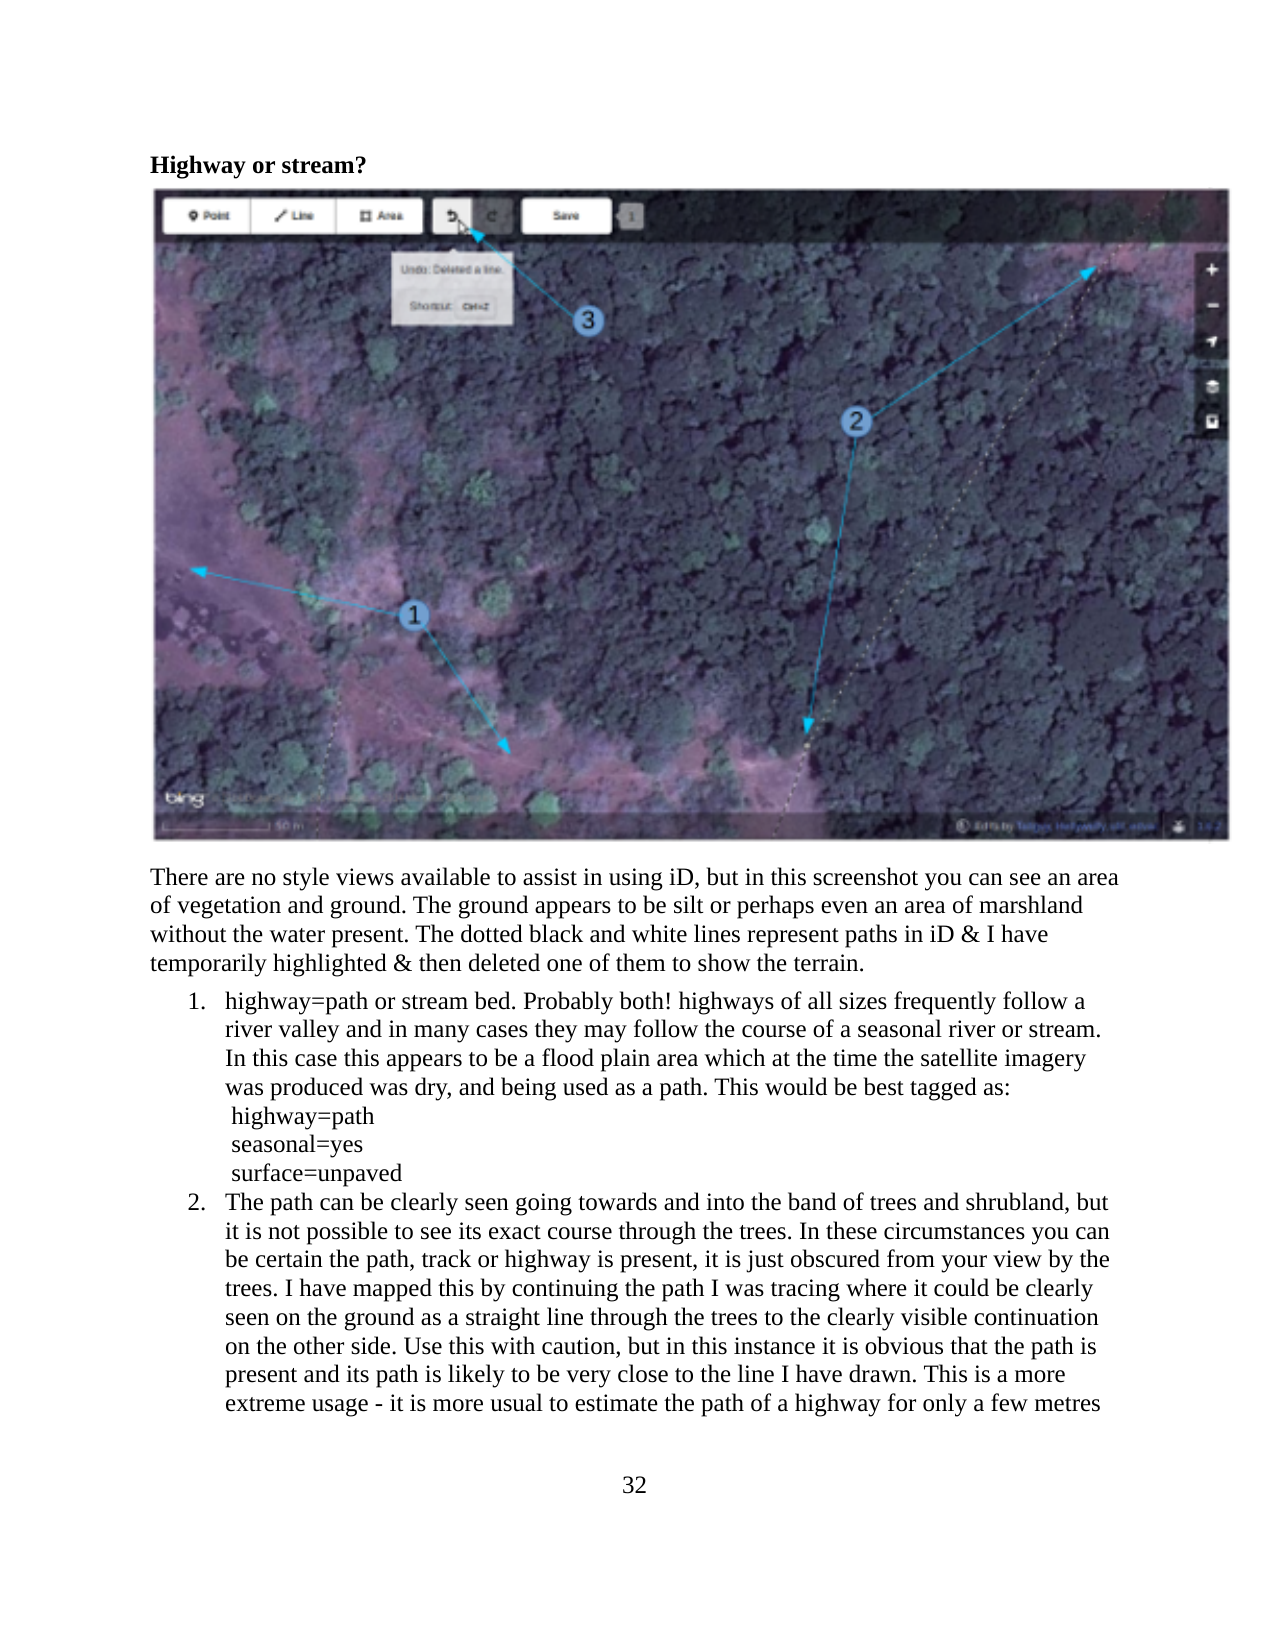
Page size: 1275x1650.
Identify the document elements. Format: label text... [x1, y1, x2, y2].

text Highway or stream? [150, 150, 1125, 179]
list highway=path or stream bed. Probably both! highways of all sizes frequently follow a river valley and in many cases they may follow the course of a seasonal river or stream. In this case this appears to be a flood plain area which at the time the satellite imagery was produced was dry, and being used as a path. This would be best tagged as: highway=path seasonal=yes surface=unpaved [187, 986, 1125, 1187]
picture [150, 187, 1234, 844]
list The path can be clearly seen going towards and into the band of trees and shrubland, but it is not possible to see its exact course through the trees. In these circumstances you can be certain the path, track or highway is present, it is just obscured from your view by the trees. I have mapped this by continuing the path I was tracing where it could be clearly seen on the ground as a straight line through the trees to the clearly visible continuation on the other side. Use this with caution, but in this instance it is obvious that the path is present and its path is likely to be very close to the line I have drawn. This is a more extreme usage - it is more usual to estimate the path of a highway for only a few metres [187, 1187, 1125, 1417]
text There are no style views available to assist in using iD, but in this screenshot you can see an area of vegetation and ground. The ground appears to be silt or perhaps even an area of marshland without the water present. The dotted black and white lines represent paths in iD & I have temporarily highlighted & then deleted one of them to show the terrain. [150, 862, 1125, 977]
